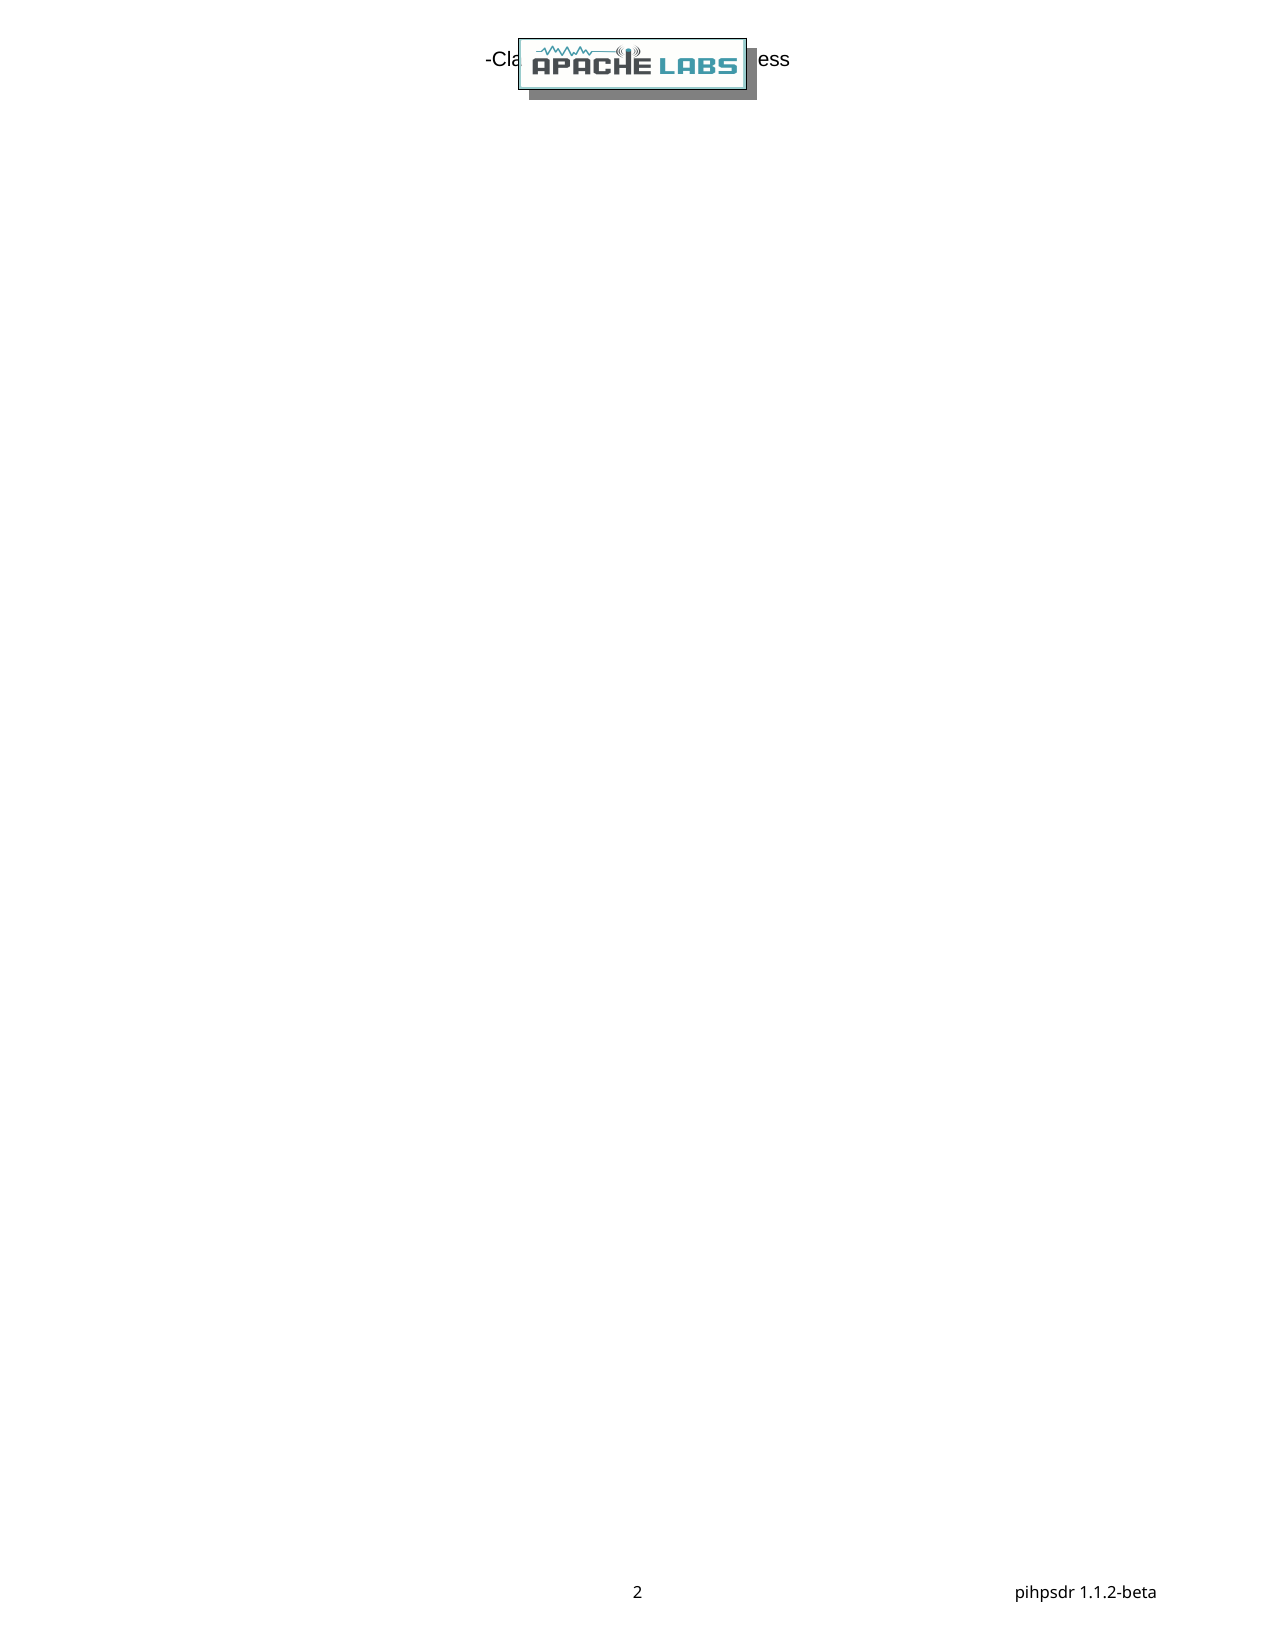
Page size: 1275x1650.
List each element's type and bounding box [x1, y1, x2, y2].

picture [521, 40, 744, 87]
